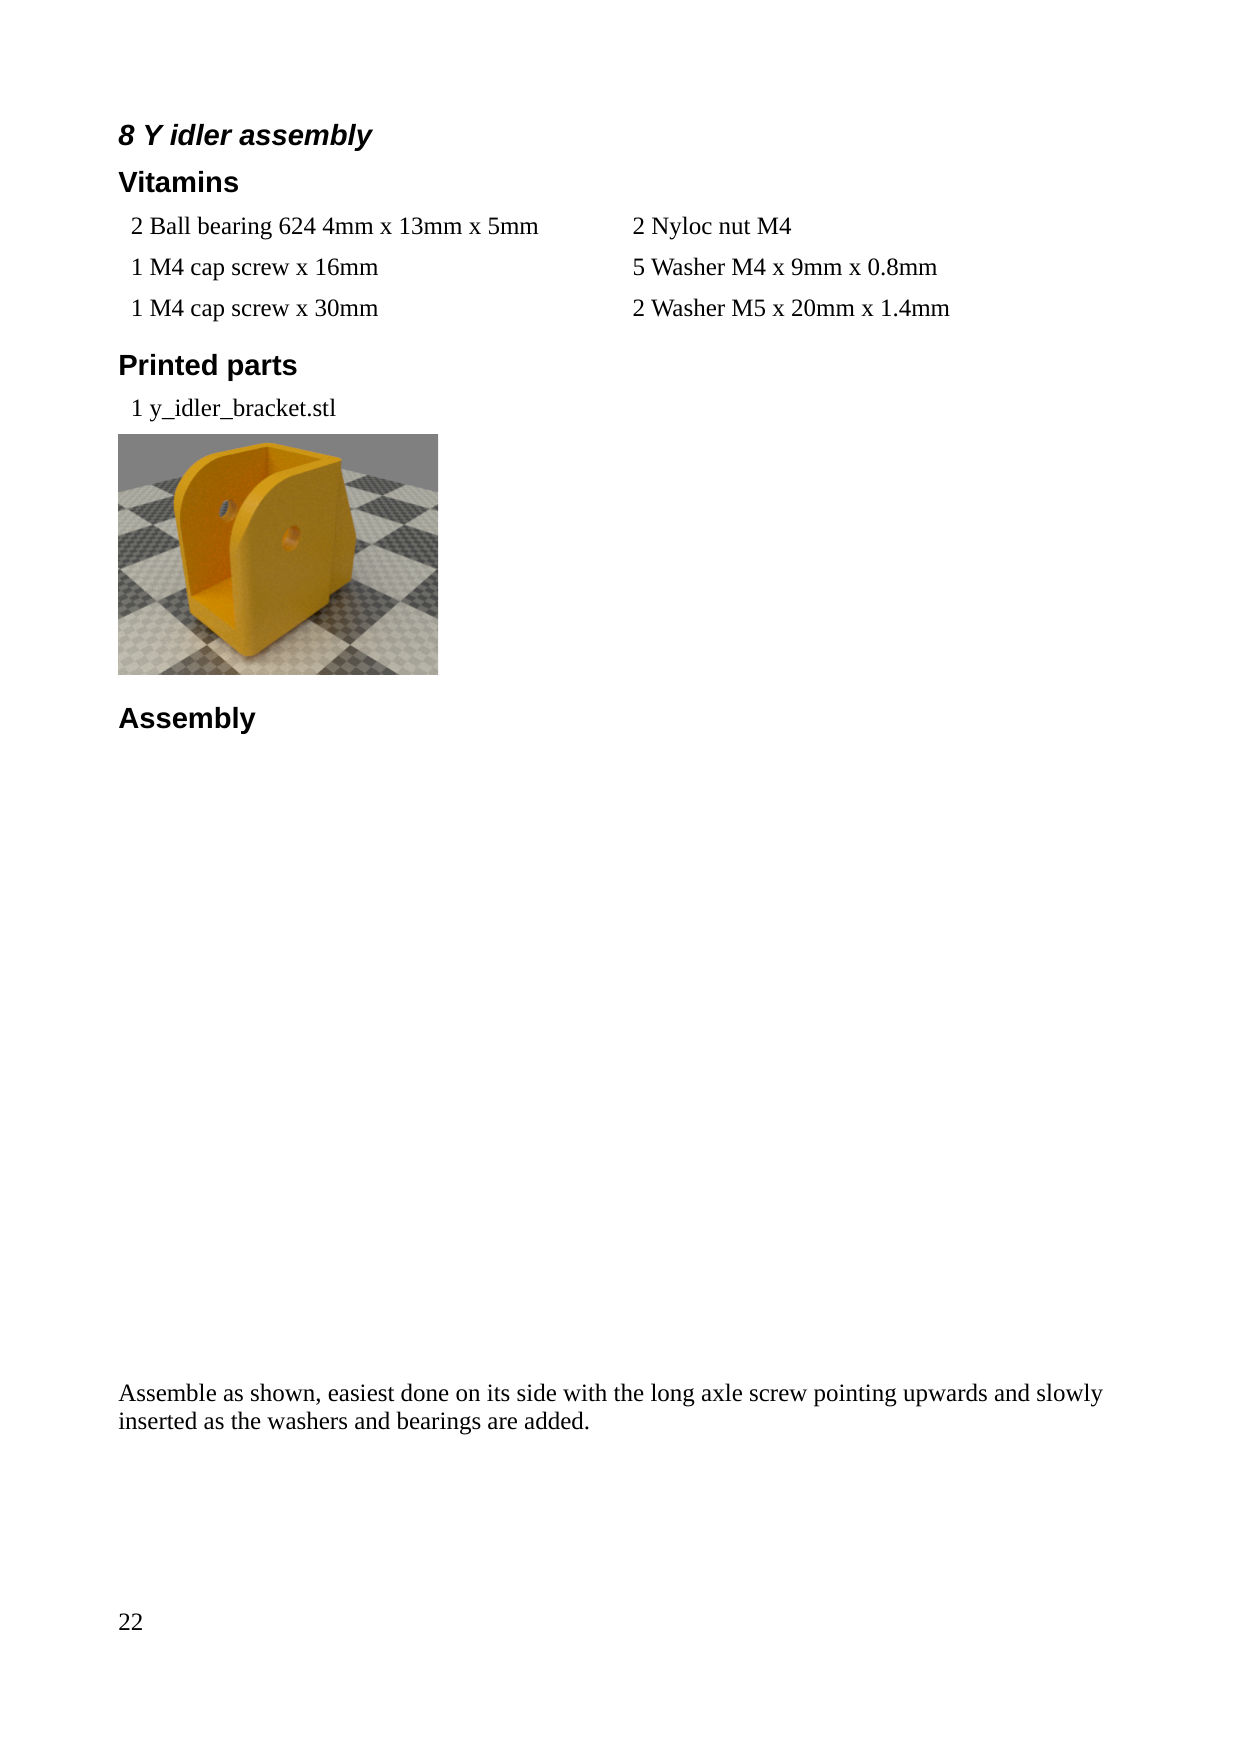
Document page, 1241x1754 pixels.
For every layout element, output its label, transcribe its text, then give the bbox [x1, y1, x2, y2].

subtitle Vitamins [118, 165, 1122, 199]
picture [118, 434, 439, 675]
subtitle Printed parts [118, 348, 1122, 382]
text 1 y_idler_bracket.stl [118, 393, 1122, 422]
table_header 2 Ball bearing 624 4mm x 13mm x 5mm 1 M4 cap screw x 16mm 1 M4 cap screw x 30mm [118, 211, 620, 334]
subtitle Y idler assembly [118, 118, 1122, 152]
subtitle Assembly [118, 701, 1122, 734]
text Assemble as shown, easiest done on its side with the long axle screw pointing upwards and slowly inserted as the washers and bearings are added. [118, 1378, 1122, 1435]
table_header 2 Nyloc nut M4 5 Washer M4 x 9mm x 0.8mm 2 Washer M5 x 20mm x 1.4mm [620, 211, 1122, 334]
